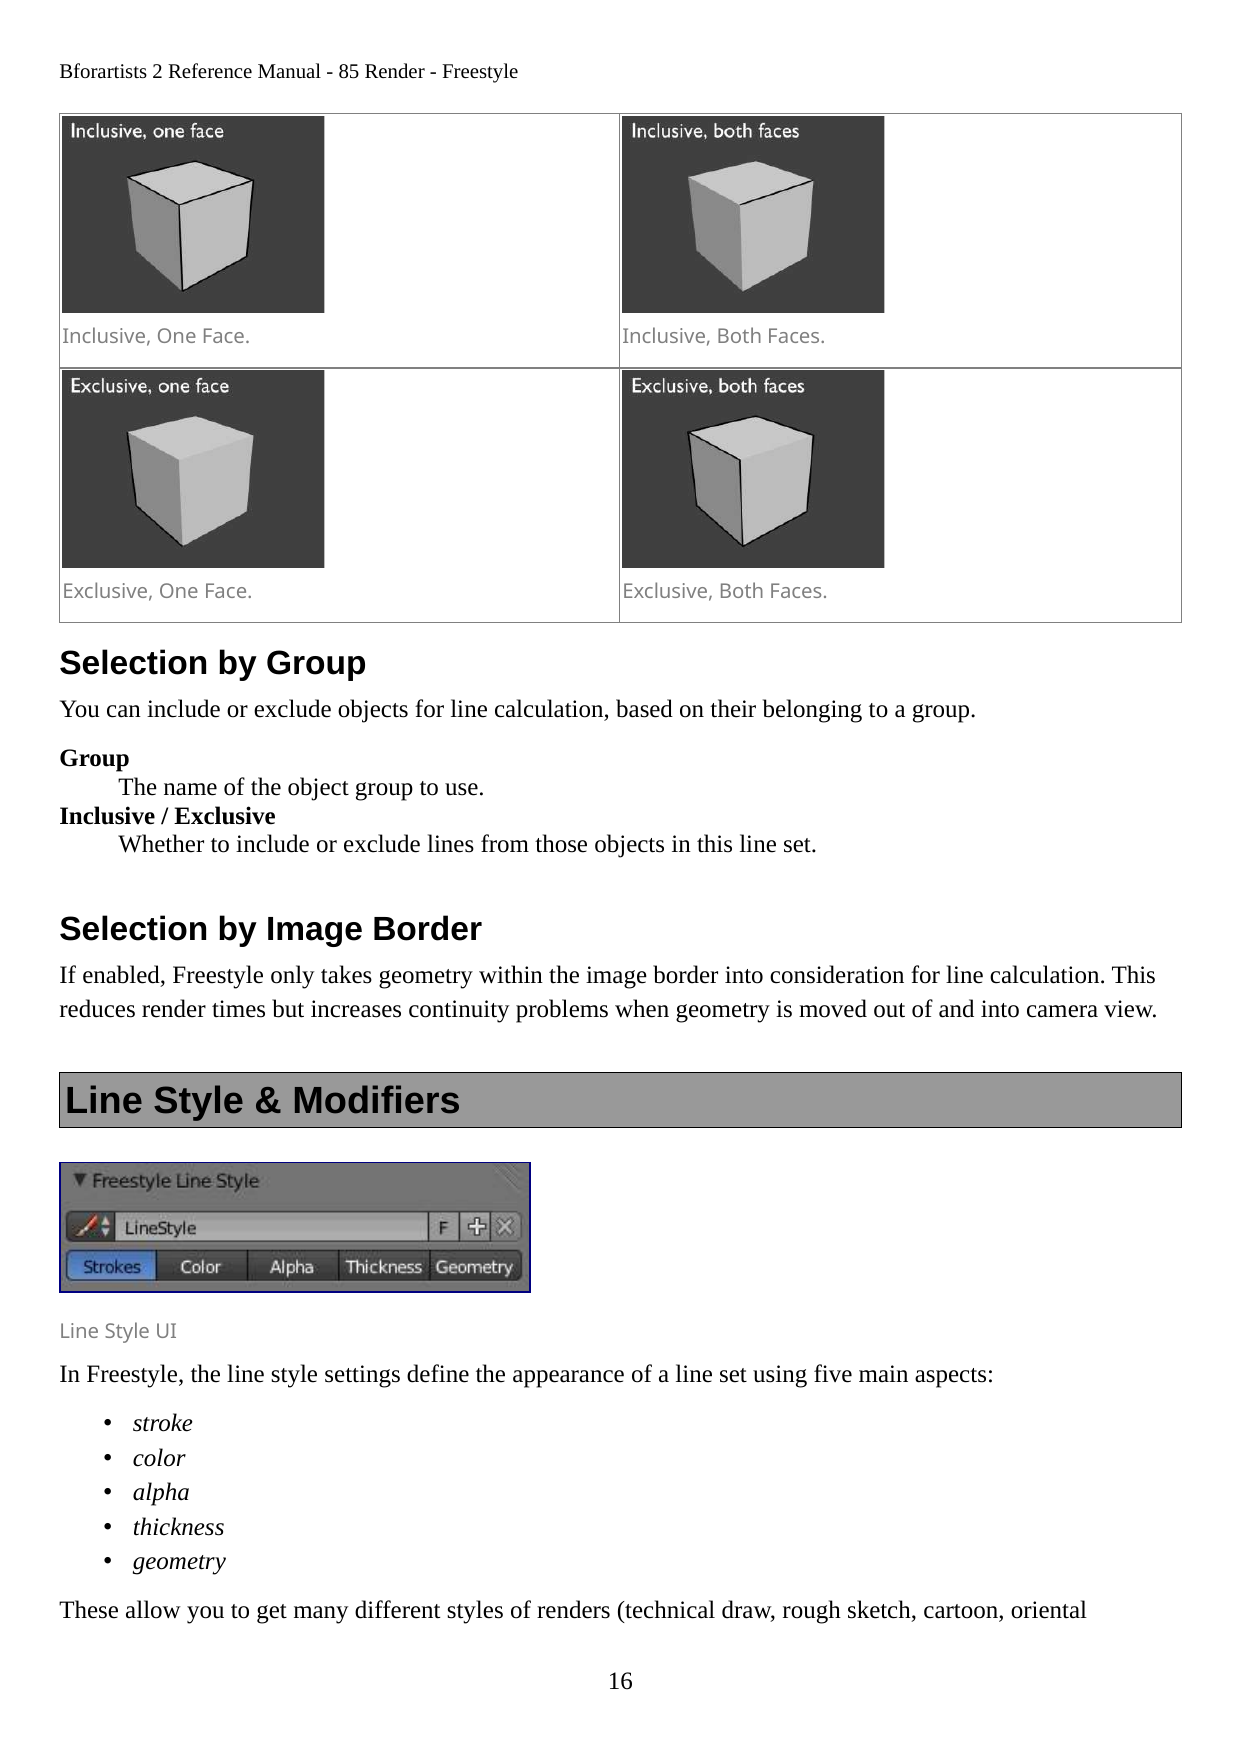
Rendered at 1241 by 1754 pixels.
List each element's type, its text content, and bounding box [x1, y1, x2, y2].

list thickness [103, 1512, 1181, 1540]
subtitle Selection by Image Border [59, 908, 1181, 947]
text If enabled, Freestyle only takes geometry within the image border into consideration for line calculation. This reduces render times but increases continuity problems when geometry is moved out of and into camera view. [59, 960, 1181, 1023]
subtitle Group [59, 743, 1181, 772]
text You can include or exclude objects for line calculation, based on their belonging to a group. [59, 694, 1181, 723]
list The name of the object group to use. [118, 772, 1181, 801]
list color [103, 1443, 1181, 1471]
picture [622, 116, 885, 313]
text Line Style UI [59, 1313, 1181, 1344]
table_header Inclusive, One Face. [60, 114, 619, 367]
table_header Exclusive, One Face. [60, 369, 619, 622]
table_header Exclusive, Both Faces. [620, 369, 1181, 622]
picture [62, 116, 325, 313]
table_header Line Style & Modifiers [60, 1073, 1181, 1127]
subtitle Inclusive / Exclusive [59, 801, 1181, 829]
picture [622, 370, 885, 568]
picture [62, 370, 325, 568]
subtitle Selection by Group [59, 643, 1181, 682]
list alpha [103, 1477, 1181, 1506]
list Whether to include or exclude lines from those objects in this line set. [118, 829, 1181, 858]
picture [61, 1163, 529, 1291]
text These allow you to get many different styles of renders (technical draw, rough sketch, cartoon, oriental [59, 1595, 1181, 1624]
list geometry [103, 1546, 1181, 1575]
list stroke [103, 1408, 1181, 1437]
text In Freestyle, the line style settings define the appearance of a line set using five main aspects: [59, 1359, 1181, 1388]
table_header Inclusive, Both Faces. [620, 114, 1181, 367]
